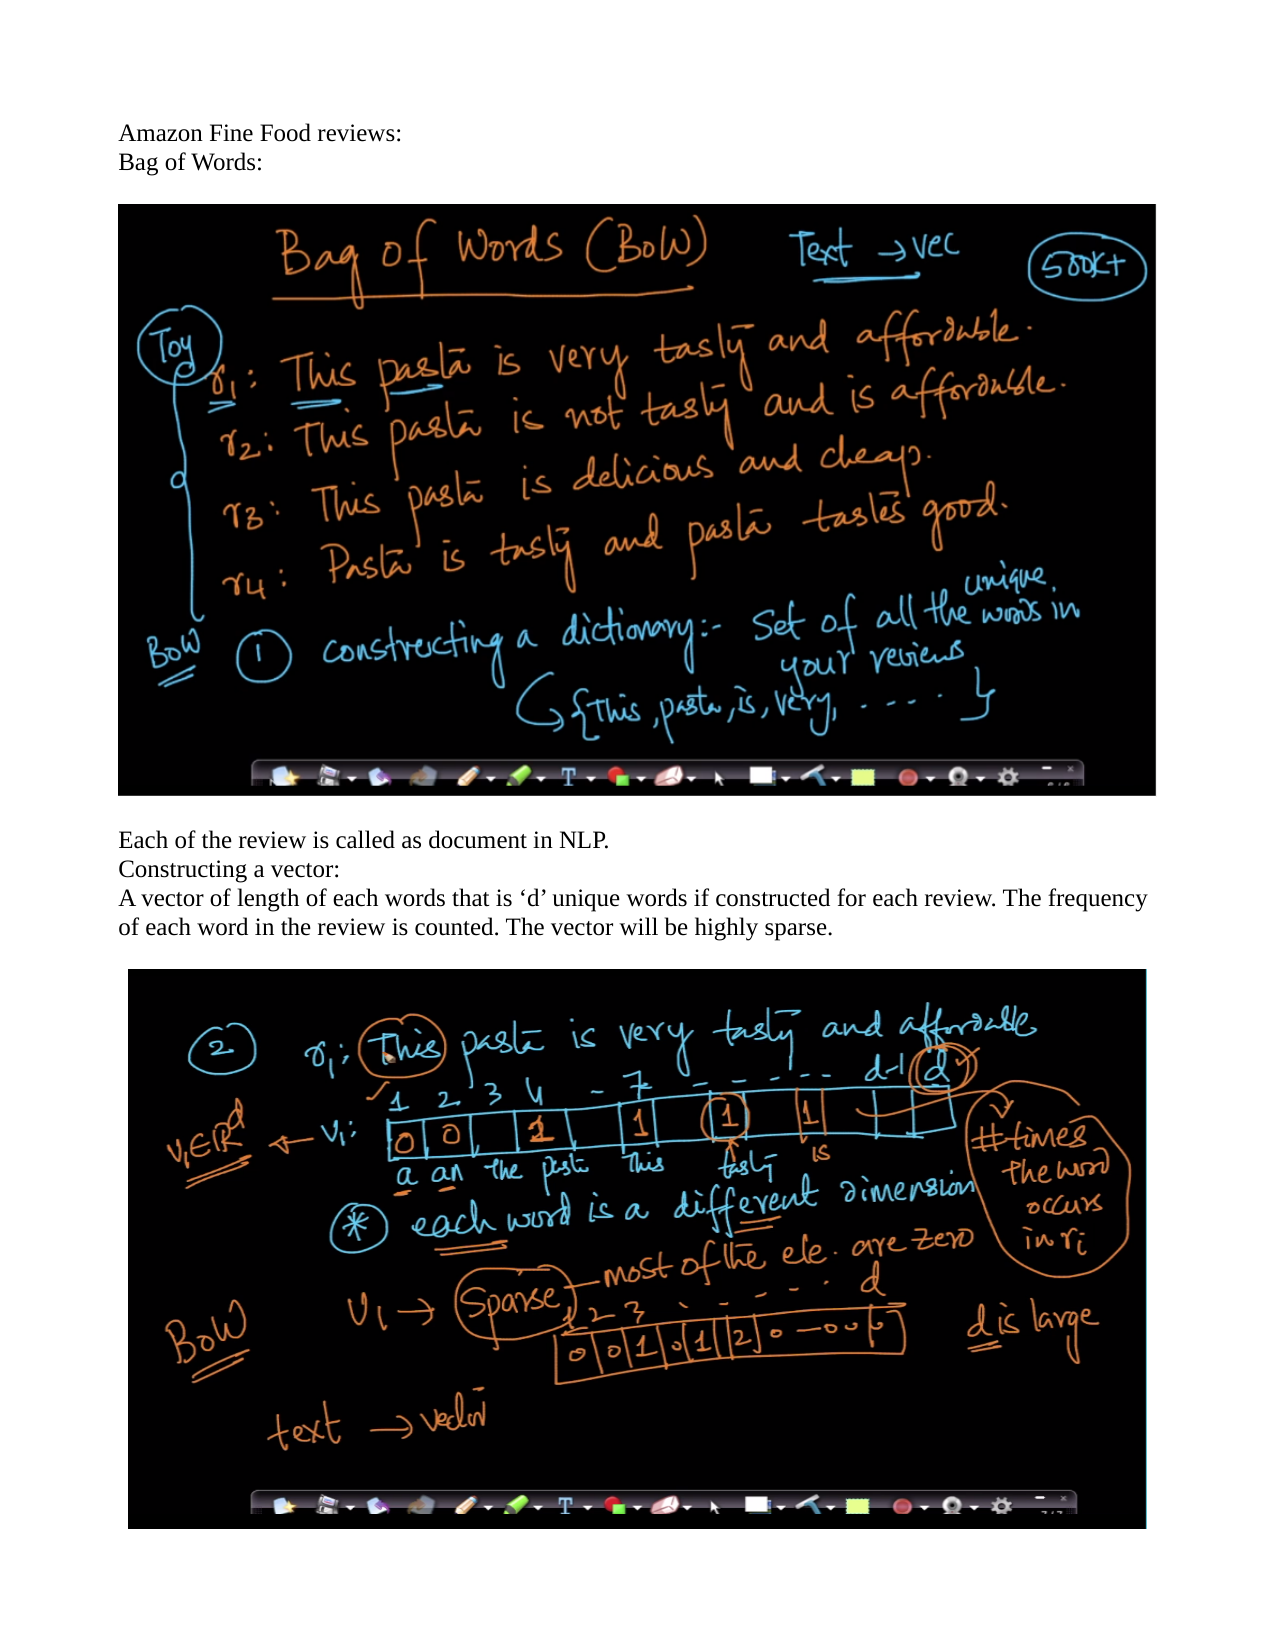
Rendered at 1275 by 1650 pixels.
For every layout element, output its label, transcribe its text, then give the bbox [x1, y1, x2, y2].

picture [128, 969, 1147, 1529]
text Bag of Words: [118, 147, 1157, 176]
text A vector of length of each words that is ‘d’ unique words if constructed for each review. The frequency of each word in the review is counted. The vector will be highly sparse. [118, 883, 1157, 940]
picture [118, 204, 1157, 797]
text Each of the review is called as document in NLP. [118, 825, 1157, 854]
text Amazon Fine Food reviews: [118, 118, 1157, 147]
text Constructing a vector: [118, 854, 1157, 883]
